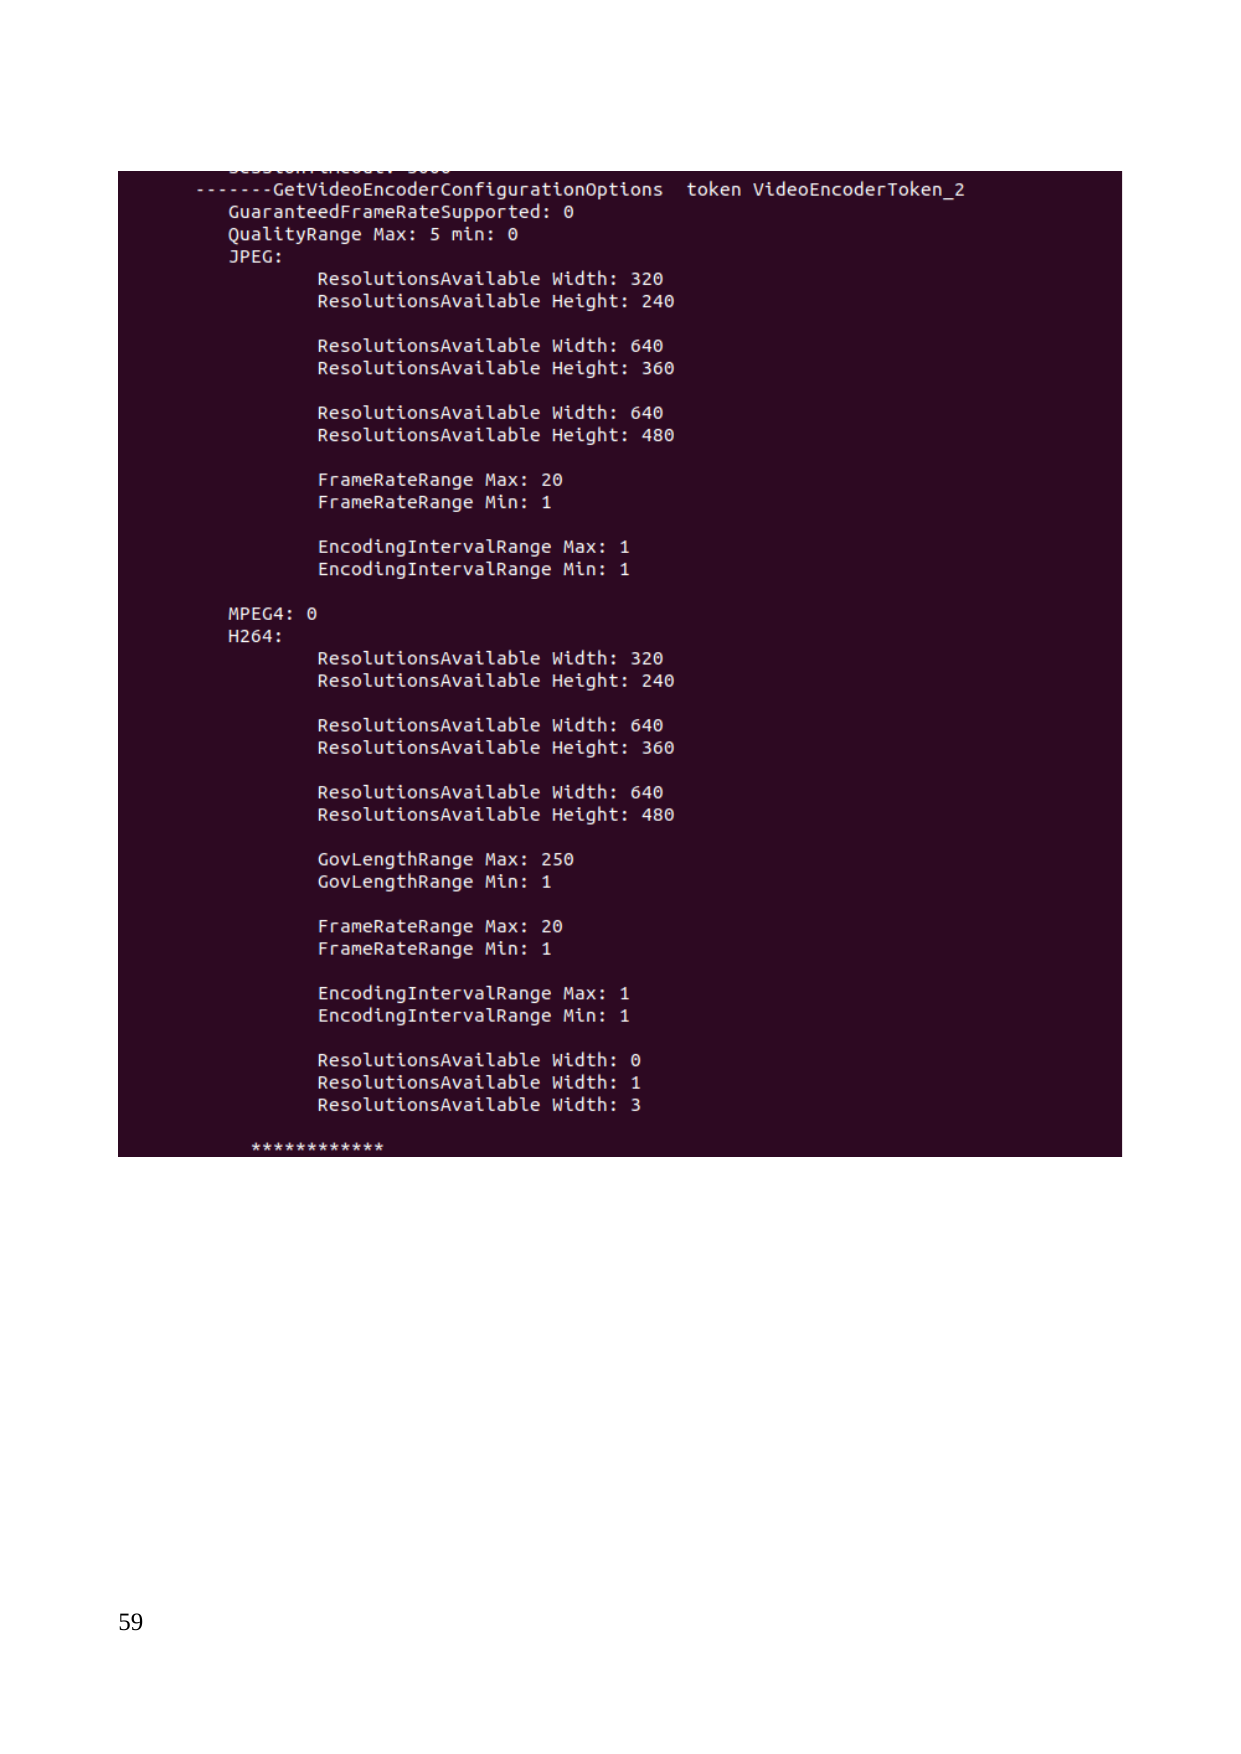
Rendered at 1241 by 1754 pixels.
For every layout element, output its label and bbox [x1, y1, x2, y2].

picture [118, 171, 1123, 1157]
